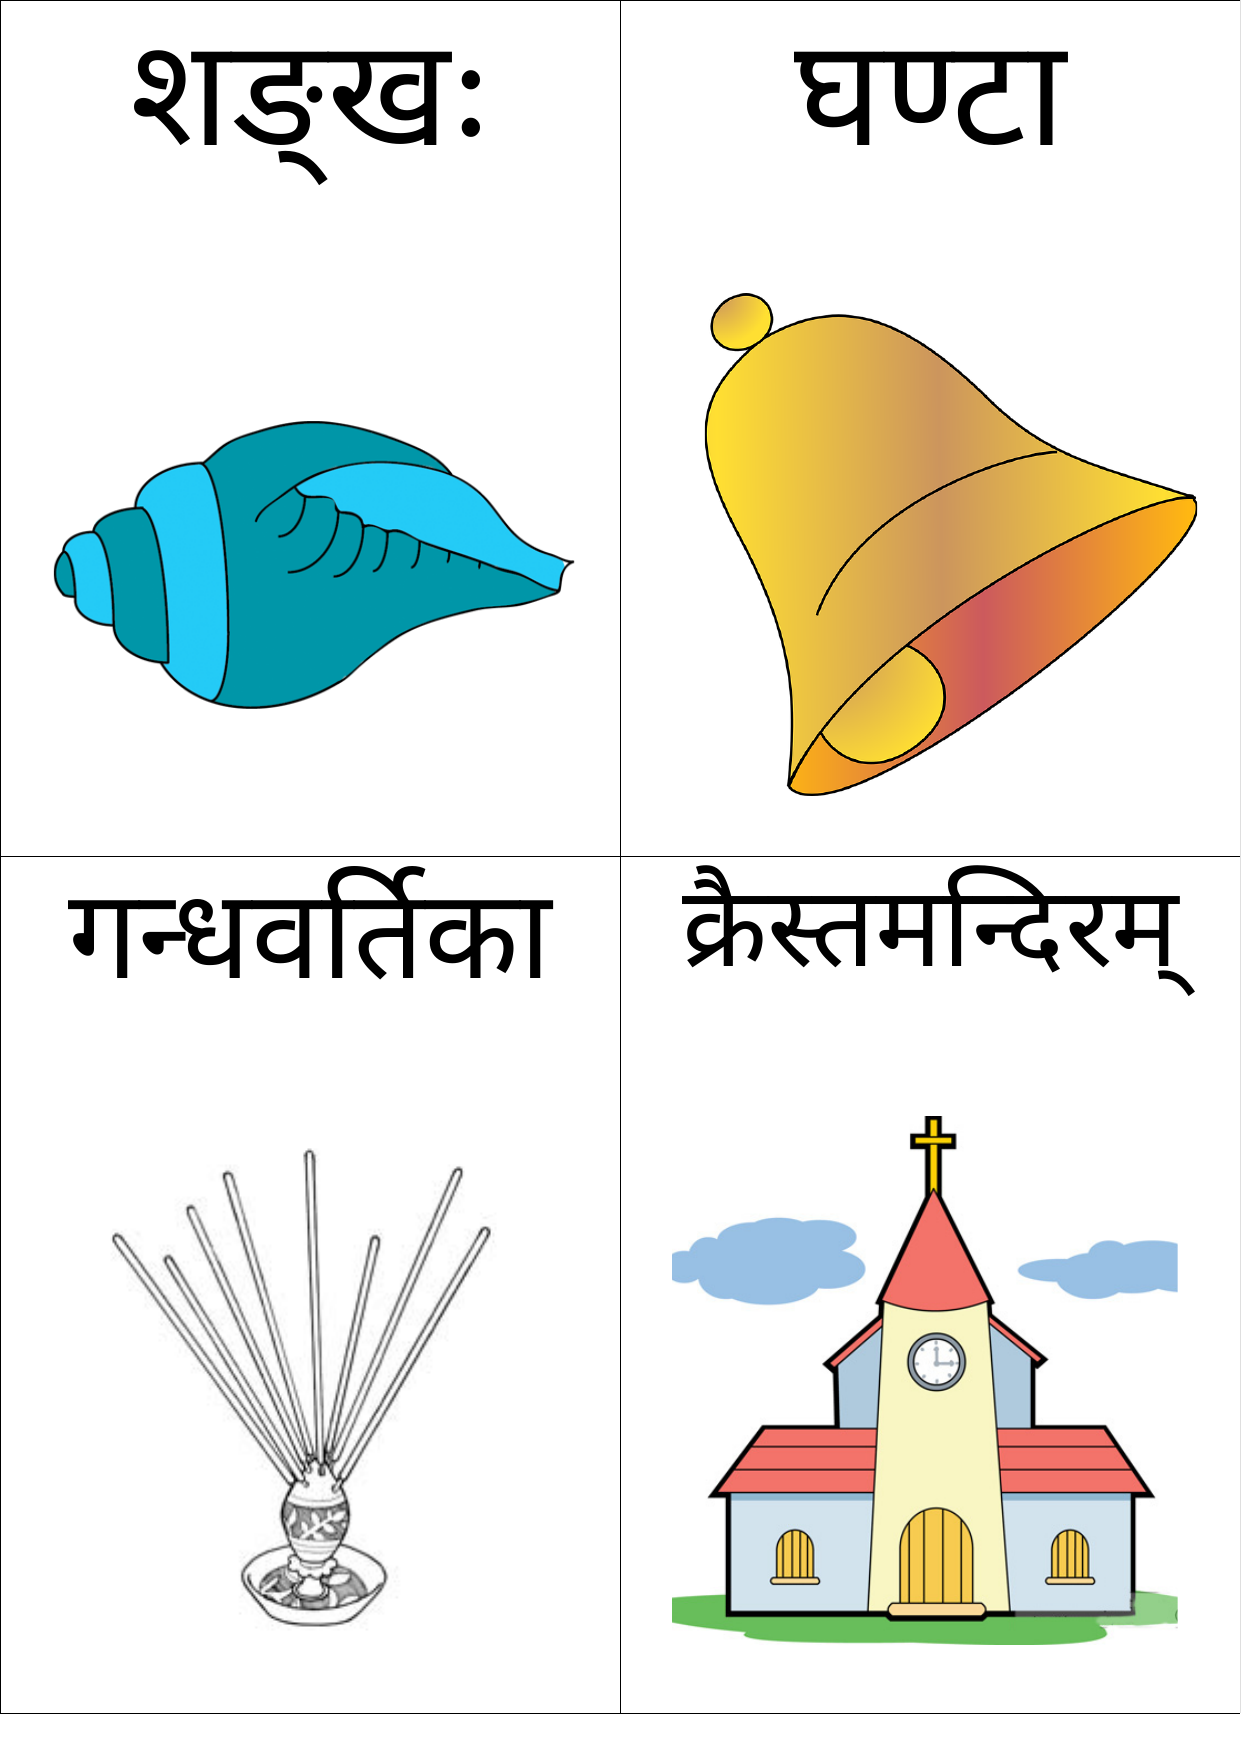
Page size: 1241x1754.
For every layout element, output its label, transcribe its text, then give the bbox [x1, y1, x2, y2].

table_cell क्रैस्तमन्दिरम् [621, 857, 1240, 1712]
table_cell घण्टा [621, 1, 1240, 856]
picture [95, 1134, 507, 1635]
table_cell शङ्खः [1, 1, 620, 856]
table_cell गन्धवर्तिका [1, 857, 620, 1712]
picture [672, 1116, 1178, 1645]
picture [704, 293, 1198, 796]
picture [7, 395, 617, 735]
